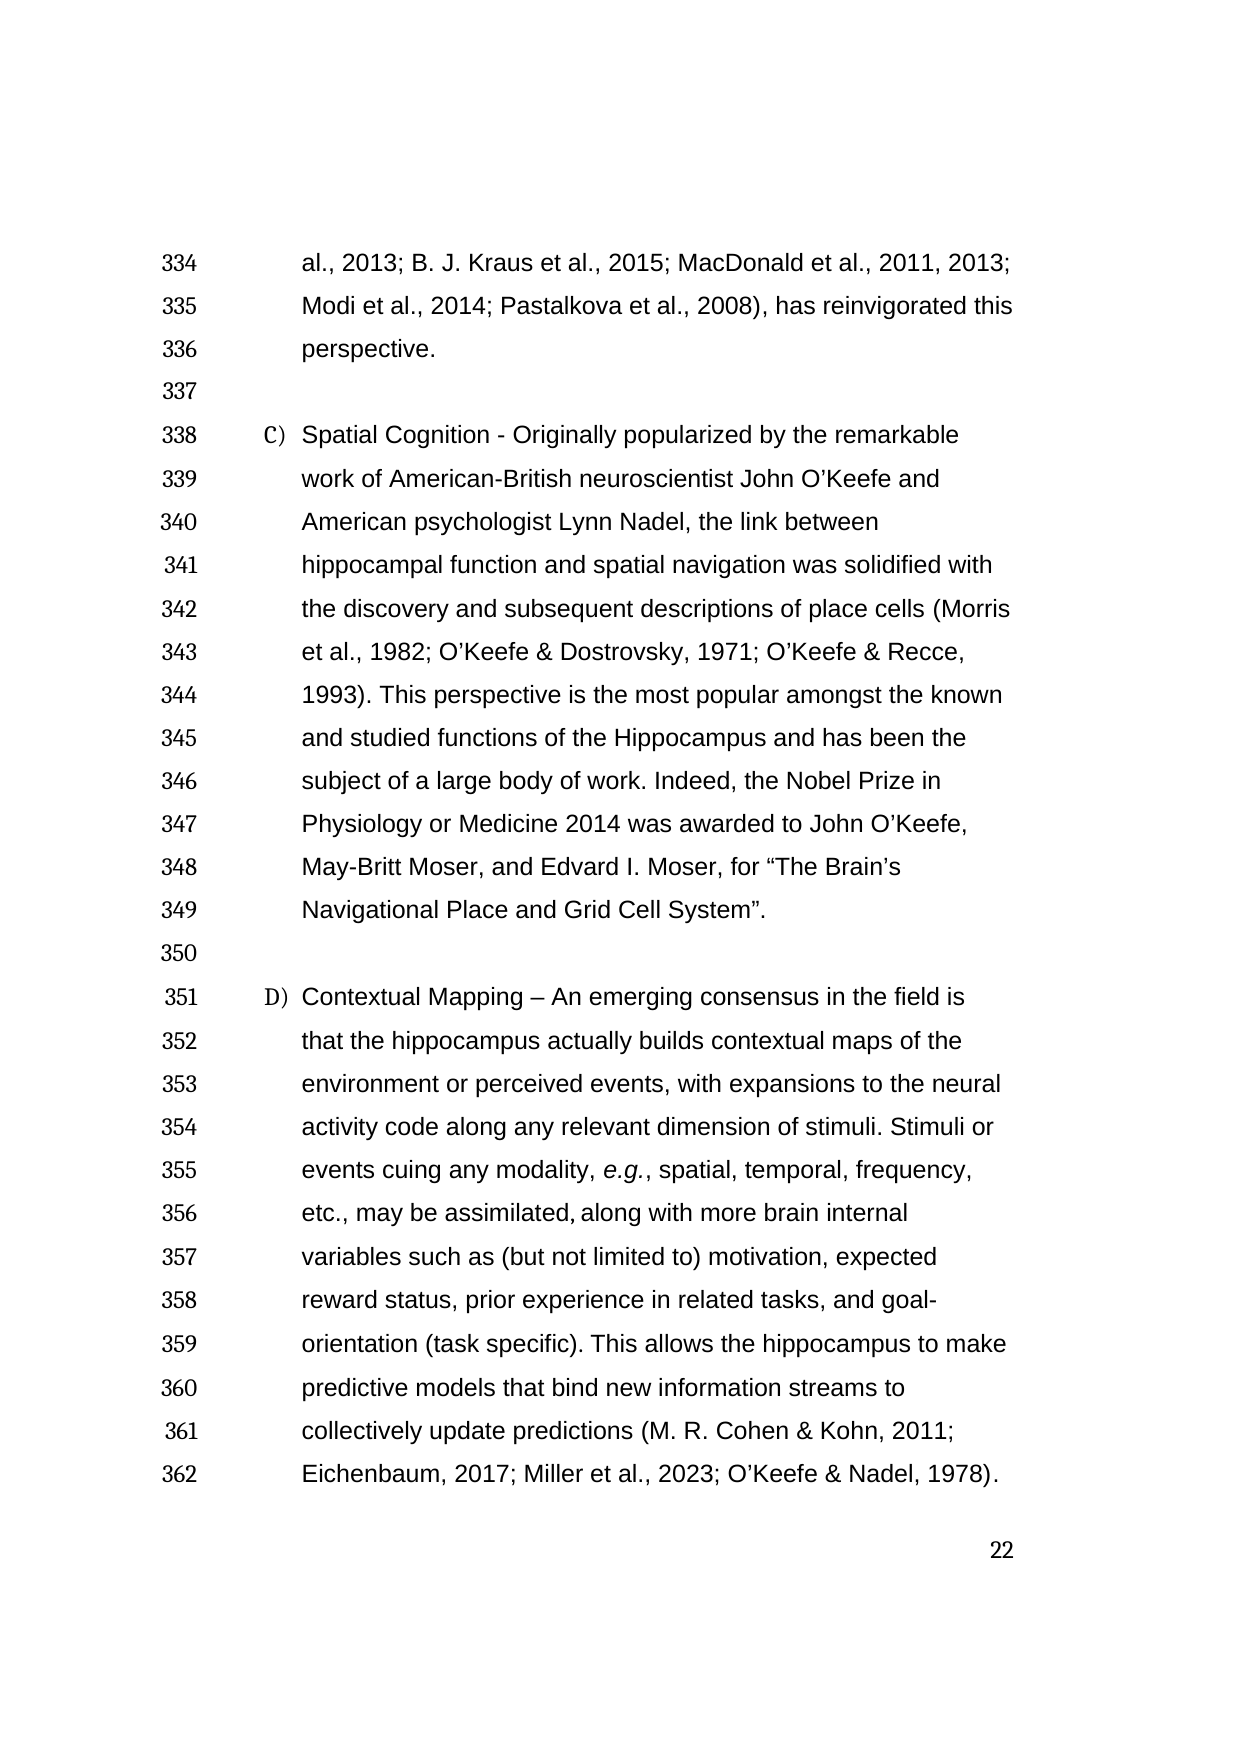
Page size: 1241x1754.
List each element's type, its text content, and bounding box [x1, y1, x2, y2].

list Spatial Cognition - Originally popularized by the remarkable work of American-British neuroscientist John O’Keefe and American psychologist Lynn Nadel, the link between hippocampal function and spatial navigation was solidified with the discovery and subsequent descriptions of place cells (Morris et al., 1982; O’Keefe & Dostrovsky, 1971; O’Keefe & Recce, 1993)⁠. This perspective is the most popular amongst the known and studied functions of the Hippocampus and has been the subject of a large body of work. Indeed, the Nobel Prize in Physiology or Medicine 2014 was awarded to John O’Keefe, May-Britt Moser, and Edvard I. Moser, for “The Brain’s Navigational Place and Grid Cell System”. [264, 420, 1014, 924]
list Contextual Mapping – An emerging consensus in the field is that the hippocampus actually builds contextual maps of the environment or perceived events, with expansions to the neural activity code along any relevant dimension of stimuli. Stimuli or events cuing any modality, e.g., spatial, temporal, frequency, etc., may be assimilated, along with more brain internal variables such as (but not limited to) motivation, expected reward status, prior experience in related tasks, and goal-orientation (task specific). This allows the hippocampus to make predictive models that bind new information streams to collectively update predictions (M. R. Cohen & Kohn, 2011; Eichenbaum, 2017; Miller et al., 2023; O’Keefe & Nadel, 1978)⁠. [264, 982, 1014, 1488]
list al., 2013; B. J. Kraus et al., 2015; MacDonald et al., 2011, 2013; Modi et al., 2014; Pastalkova et al., 2008)⁠, has reinvigorated this perspective. [264, 248, 1014, 363]
